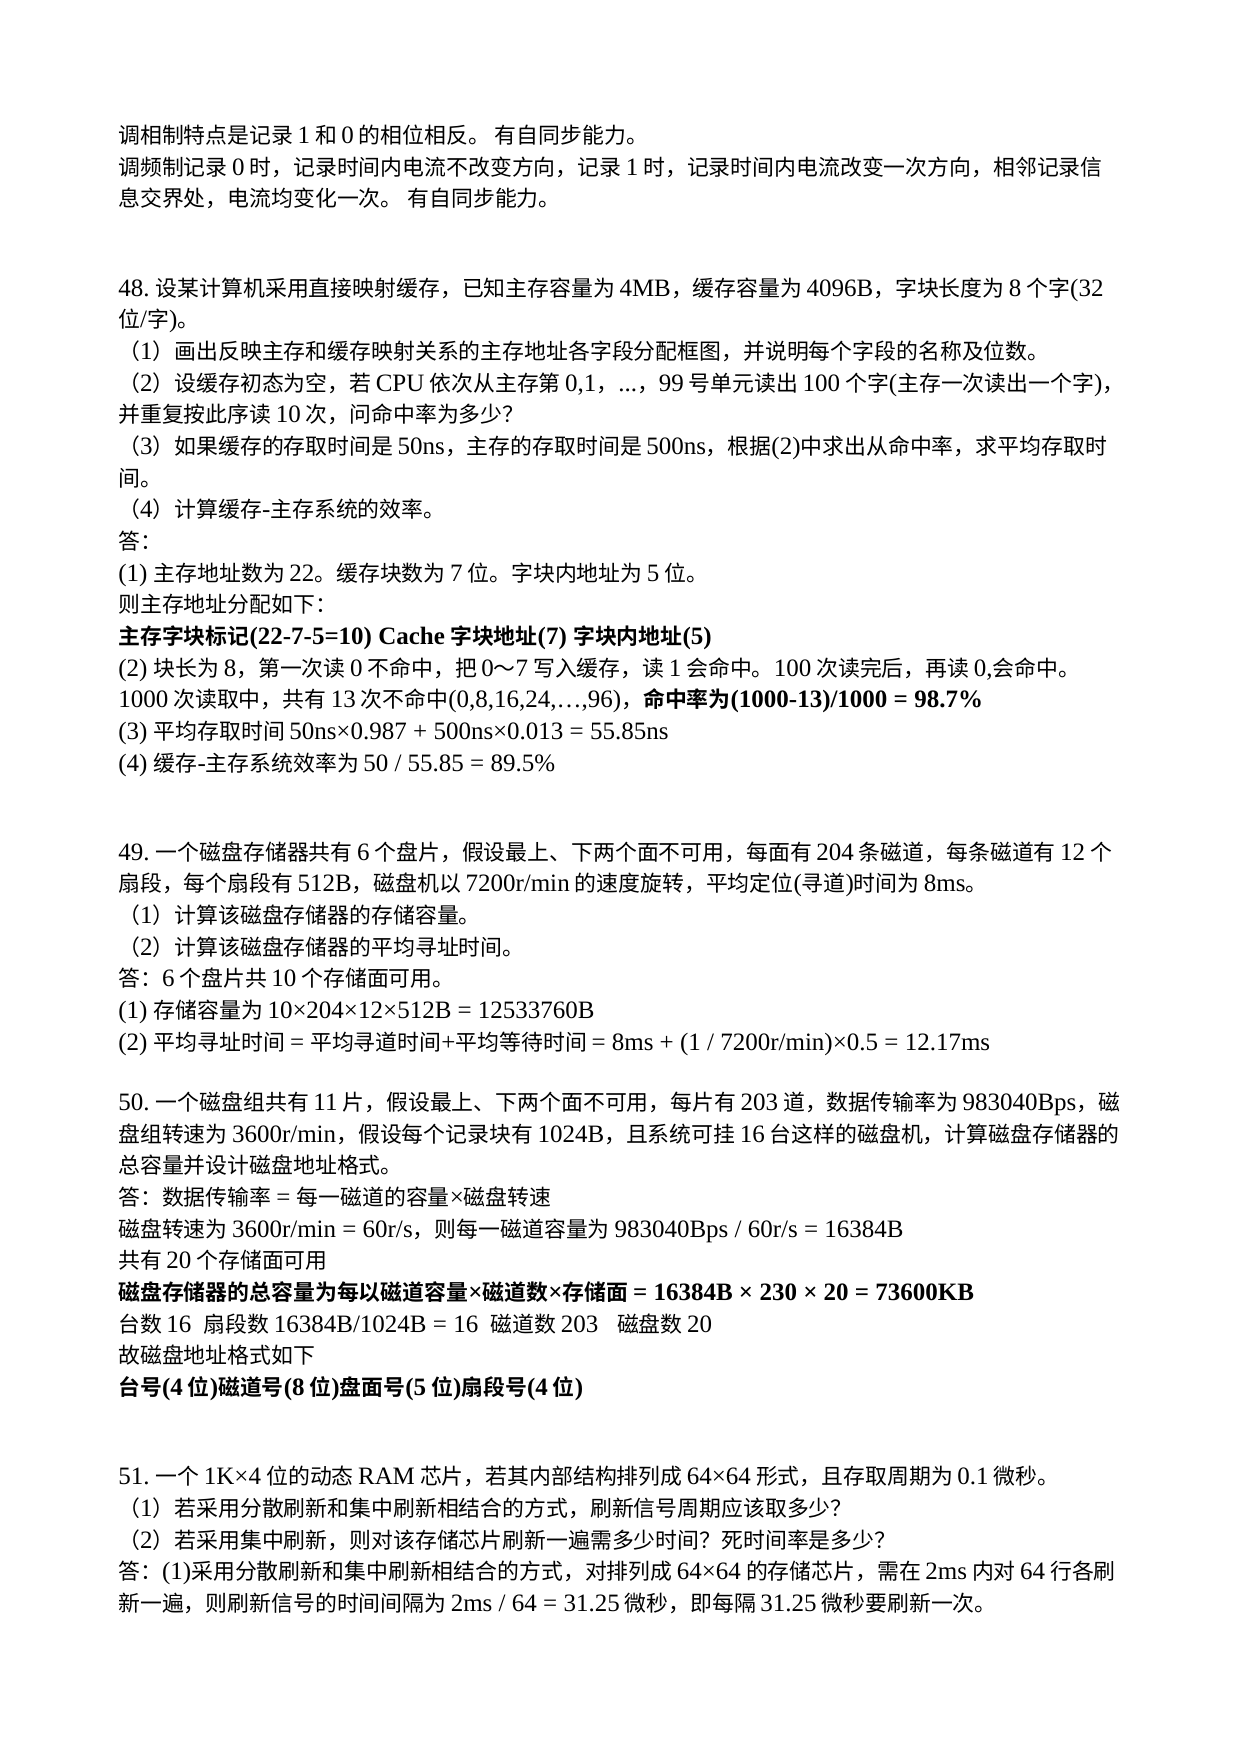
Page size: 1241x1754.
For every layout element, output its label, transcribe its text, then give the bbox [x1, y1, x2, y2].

text (2) 块长为8，第一次读0不命中，把0～7写入缓存，读1会命中。100次读完后，再读0,会命中。 [118, 651, 1122, 682]
text 答：数据传输率 = 每一磁道的容量×磁盘转速 [118, 1180, 1122, 1212]
text 51. 一个1K×4位的动态RAM芯片，若其内部结构排列成64×64形式，且存取周期为0.1微秒。 [118, 1459, 1122, 1491]
text 磁盘存储器的总容量为每以磁道容量×磁道数×存储面 = 16384B × 230 × 20 = 73600KB [118, 1275, 1122, 1307]
text 调相制特点是记录1和0的相位相反。 有自同步能力。 [118, 118, 1122, 150]
text 49. 一个磁盘存储器共有6个盘片，假设最上、下两个面不可用，每面有204条磁道，每条磁道有12个扇段，每个扇段有512B，磁盘机以7200r/min的速度旋转，平均定位(寻道)时间为8ms。 [118, 835, 1122, 898]
text (3) 平均存取时间50ns×0.987 + 500ns×0.013 = 55.85ns [118, 714, 1122, 746]
text (2) 平均寻址时间 = 平均寻道时间+平均等待时间 = 8ms + (1 / 7200r/min)×0.5 = 12.17ms [118, 1025, 1122, 1056]
text 故磁盘地址格式如下 [118, 1338, 1122, 1370]
text 台数16 扇段数16384B/1024B = 16 磁道数203 磁盘数20 [118, 1307, 1122, 1338]
text 调频制记录0时，记录时间内电流不改变方向，记录1时，记录时间内电流改变一次方向，相邻记录信息交界处，电流均变化一次。 有自同步能力。 [118, 150, 1122, 213]
text 磁盘转速为3600r/min = 60r/s，则每一磁道容量为 983040Bps / 60r/s = 16384B [118, 1212, 1122, 1243]
text （3）如果缓存的存取时间是50ns，主存的存取时间是500ns，根据(2)中求出从命中率，求平均存取时间。 [118, 429, 1122, 492]
text (1) 存储容量为10×204×12×512B = 12533760B [118, 993, 1122, 1025]
text 1000次读取中，共有13次不命中(0,8,16,24,…,96)，命中率为(1000-13)/1000 = 98.7% [118, 682, 1122, 714]
text （1）画出反映主存和缓存映射关系的主存地址各字段分配框图，并说明每个字段的名称及位数。 [118, 334, 1122, 366]
text 主存字块标记(22-7-5=10) Cache字块地址(7) 字块内地址(5) [118, 619, 1122, 651]
text (1) 主存地址数为22。缓存块数为7位。字块内地址为5位。 [118, 556, 1122, 587]
text 48. 设某计算机采用直接映射缓存，已知主存容量为4MB，缓存容量为4096B，字块长度为8个字(32位/字)。 [118, 271, 1122, 334]
text （1）若采用分散刷新和集中刷新相结合的方式，刷新信号周期应该取多少？ [118, 1491, 1122, 1523]
text 答： [118, 524, 1122, 556]
text （2）计算该磁盘存储器的平均寻址时间。 [118, 930, 1122, 961]
text 50. 一个磁盘组共有11片，假设最上、下两个面不可用，每片有203道，数据传输率为983040Bps，磁盘组转速为3600r/min，假设每个记录块有1024B，且系统可挂16台这样的磁盘机，计算磁盘存储器的总容量并设计磁盘地址格式。 [118, 1085, 1122, 1180]
text （1）计算该磁盘存储器的存储容量。 [118, 898, 1122, 930]
text （4）计算缓存-主存系统的效率。 [118, 492, 1122, 524]
text 答：(1)采用分散刷新和集中刷新相结合的方式，对排列成64×64的存储芯片，需在2ms内对64行各刷新一遍，则刷新信号的时间间隔为2ms / 64 = 31.25微秒，即每隔31.25微秒要刷新一次。 [118, 1554, 1122, 1618]
text 共有20个存储面可用 [118, 1243, 1122, 1275]
text (4) 缓存-主存系统效率为50 / 55.85 = 89.5% [118, 746, 1122, 777]
text 则主存地址分配如下： [118, 587, 1122, 619]
text 答：6个盘片共10个存储面可用。 [118, 961, 1122, 993]
text 台号(4位)磁道号(8位)盘面号(5位)扇段号(4位) [118, 1370, 1122, 1402]
text （2）设缓存初态为空，若CPU依次从主存第0,1，...，99号单元读出100个字(主存一次读出一个字)，并重复按此序读10次，问命中率为多少？ [118, 366, 1122, 429]
text （2）若采用集中刷新，则对该存储芯片刷新一遍需多少时间？死时间率是多少？ [118, 1523, 1122, 1554]
